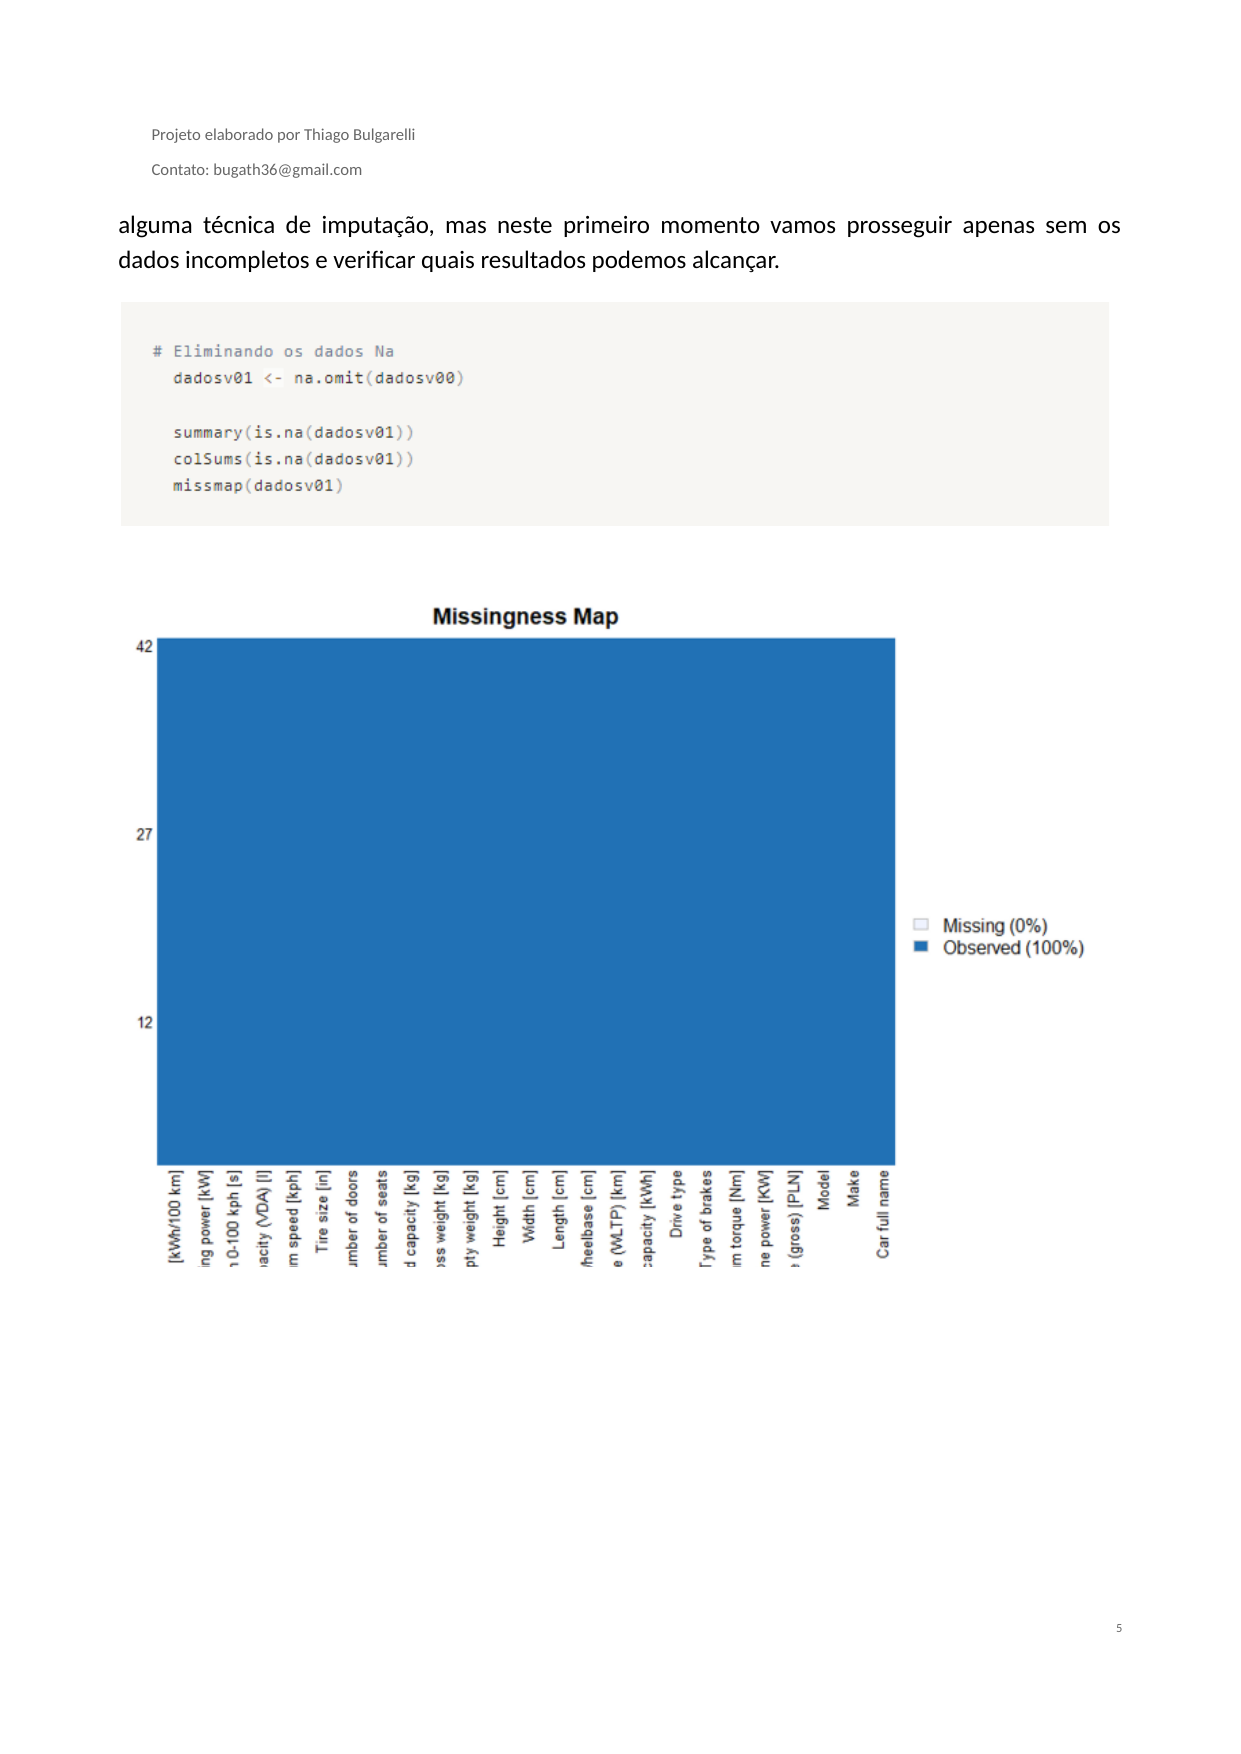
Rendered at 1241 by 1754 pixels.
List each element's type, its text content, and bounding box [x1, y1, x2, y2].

picture [122, 595, 1107, 1267]
text alguma técnica de imputação, mas neste primeiro momento vamos prosseguir apenas sem os dados incompletos e verificar quais resultados podemos alcançar. [118, 209, 1122, 274]
picture [121, 302, 1110, 526]
